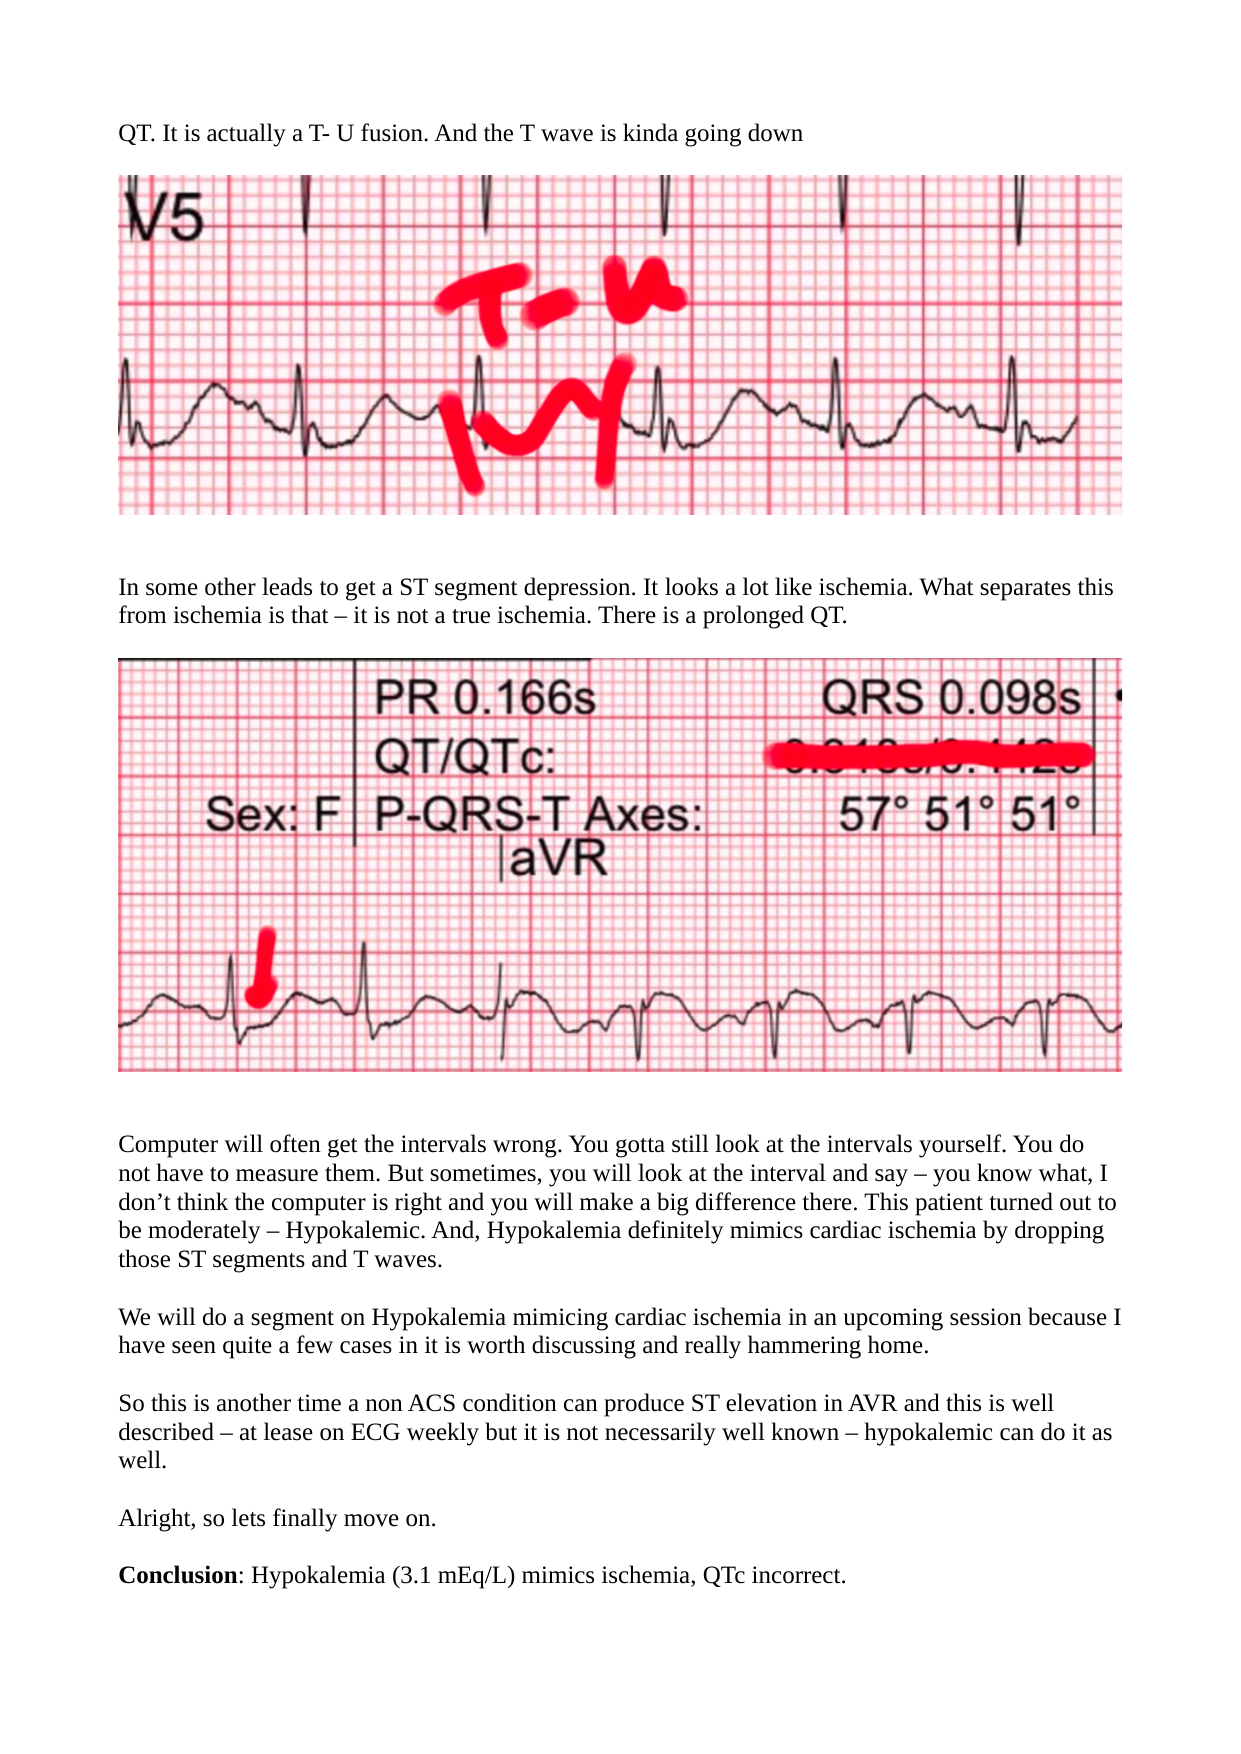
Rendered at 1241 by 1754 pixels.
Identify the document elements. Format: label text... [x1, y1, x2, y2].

text Computer will often get the intervals wrong. You gotta still look at the intervals yourself. You do not have to measure them. But sometimes, you will look at the interval and say – you know what, I don’t think the computer is right and you will make a big difference there. This patient turned out to be moderately – Hypokalemic. And, Hypokalemia definitely mimics cardiac ischemia by dropping those ST segments and T waves. [118, 1129, 1122, 1273]
picture [118, 658, 1123, 1072]
text QT. It is actually a T- U fusion. And the T wave is kinda going down [118, 118, 1122, 175]
text We will do a segment on Hypokalemia mimicing cardiac ischemia in an upcoming session because I have seen quite a few cases in it is worth discussing and really hammering home. [118, 1302, 1122, 1388]
text In some other leads to get a ST segment depression. It looks a lot like ischemia. What separates this from ischemia is that – it is not a true ischemia. There is a prolonged QT. [118, 515, 1122, 658]
picture [118, 175, 1123, 515]
text So this is another time a non ACS condition can produce ST elevation in AVR and this is well described – at lease on ECG weekly but it is not necessarily well known – hypokalemic can do it as well. [118, 1388, 1122, 1474]
text Alright, so lets finally move on. Conclusion: Hypokalemia (3.1 mEq/L) mimics ischemia, QTc incorrect. [118, 1503, 1122, 1589]
